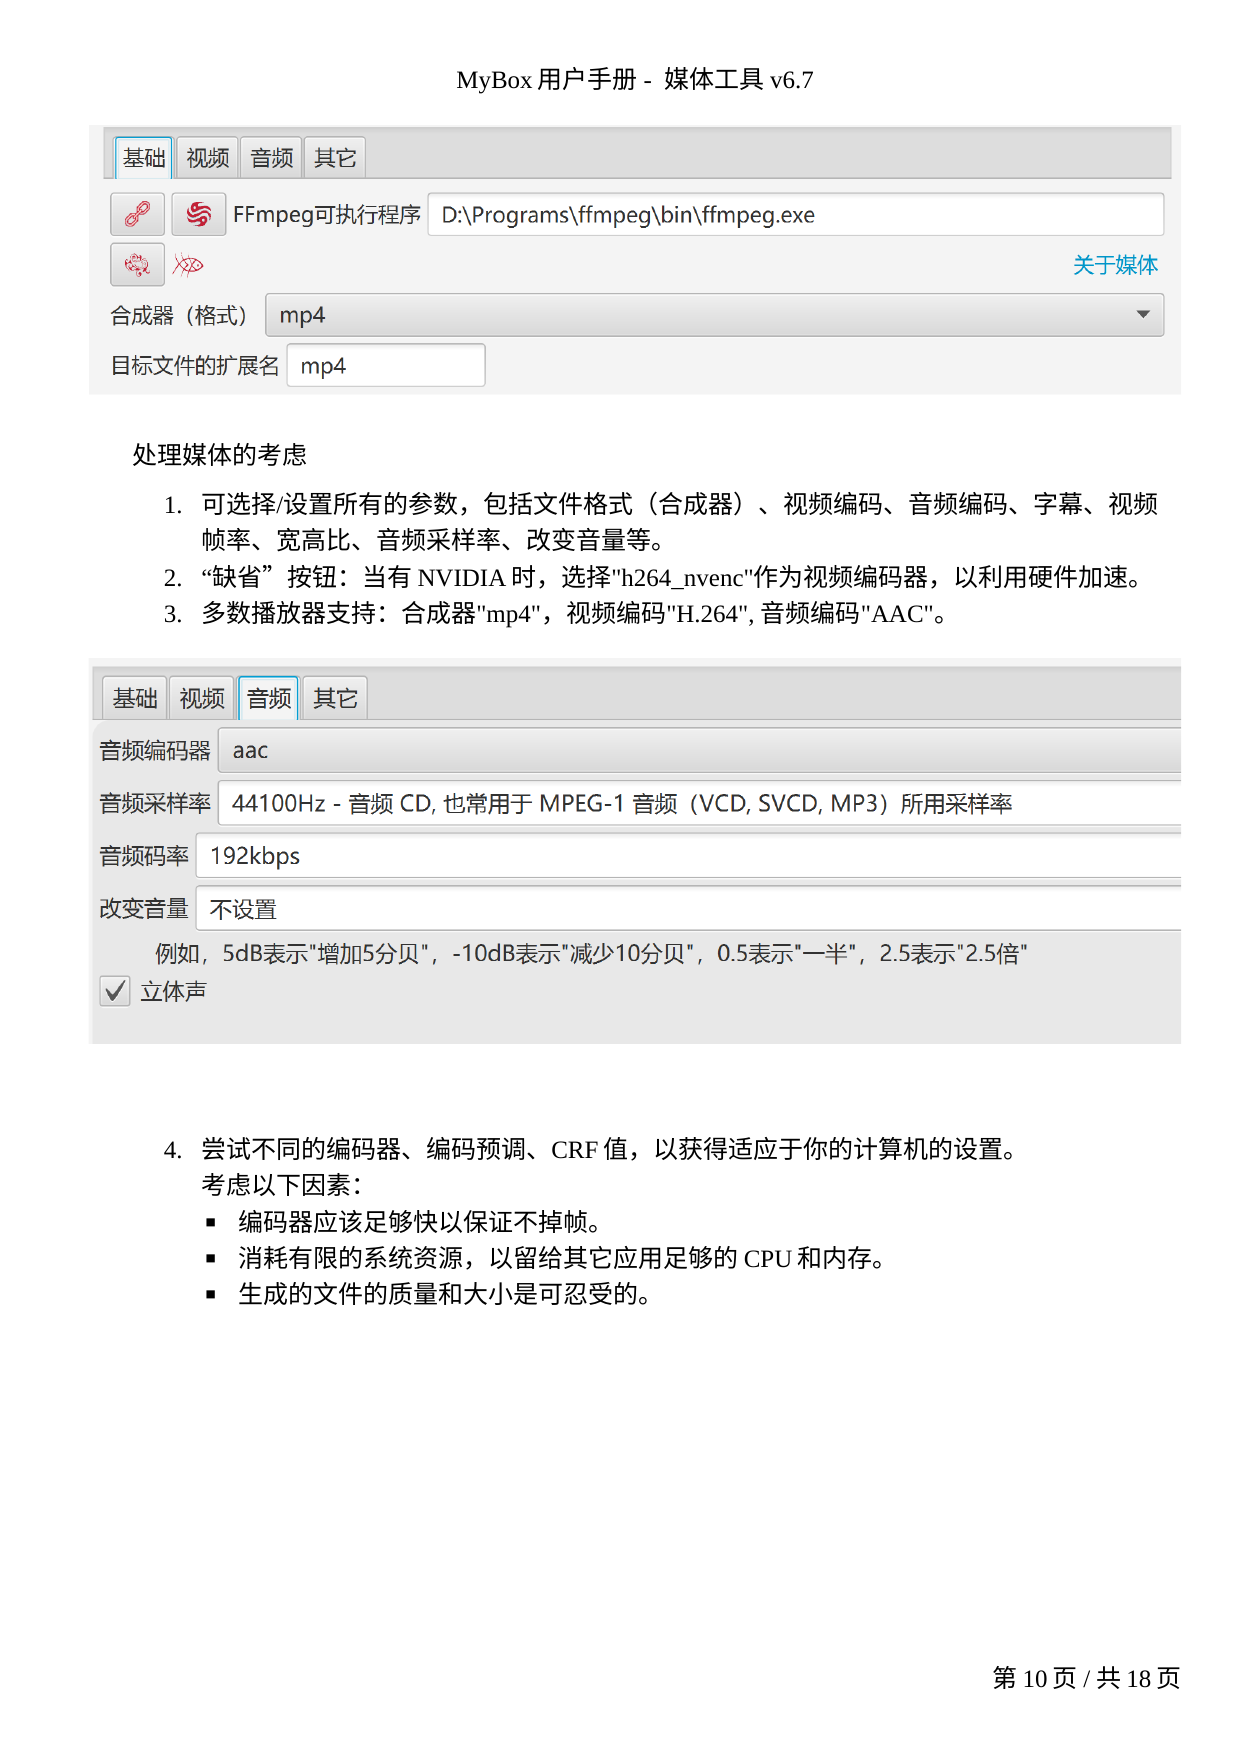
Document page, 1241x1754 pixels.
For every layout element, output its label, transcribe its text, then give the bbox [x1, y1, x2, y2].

picture [88, 124, 1182, 395]
list 尝试不同的编码器、编码预调、CRF值，以获得适应于你的计算机的设置。 [163, 1129, 1181, 1166]
list 编码器应该足够快以保证不掉帧。 [201, 1202, 1181, 1238]
list 消耗有限的系统资源，以留给其它应用足够的CPU和内存。 [201, 1238, 1181, 1274]
picture [88, 658, 1182, 1044]
list 可选择/设置所有的参数，包括文件格式（合成器）、视频编码、音频编码、字幕、视频帧率、宽高比、音频采样率、改变音量等。 [163, 484, 1181, 557]
list 生成的文件的质量和大小是可忍受的。 [201, 1274, 1181, 1311]
list “缺省”按钮：当有NVIDIA时，选择"h264_nvenc"作为视频编码器，以利用硬件加速。 [163, 557, 1181, 593]
text 处理媒体的考虑 [88, 436, 1181, 472]
list 多数播放器支持：合成器"mp4"，视频编码"H.264", 音频编码"AAC"。 [163, 593, 1181, 629]
list 考虑以下因素： [163, 1166, 1181, 1202]
